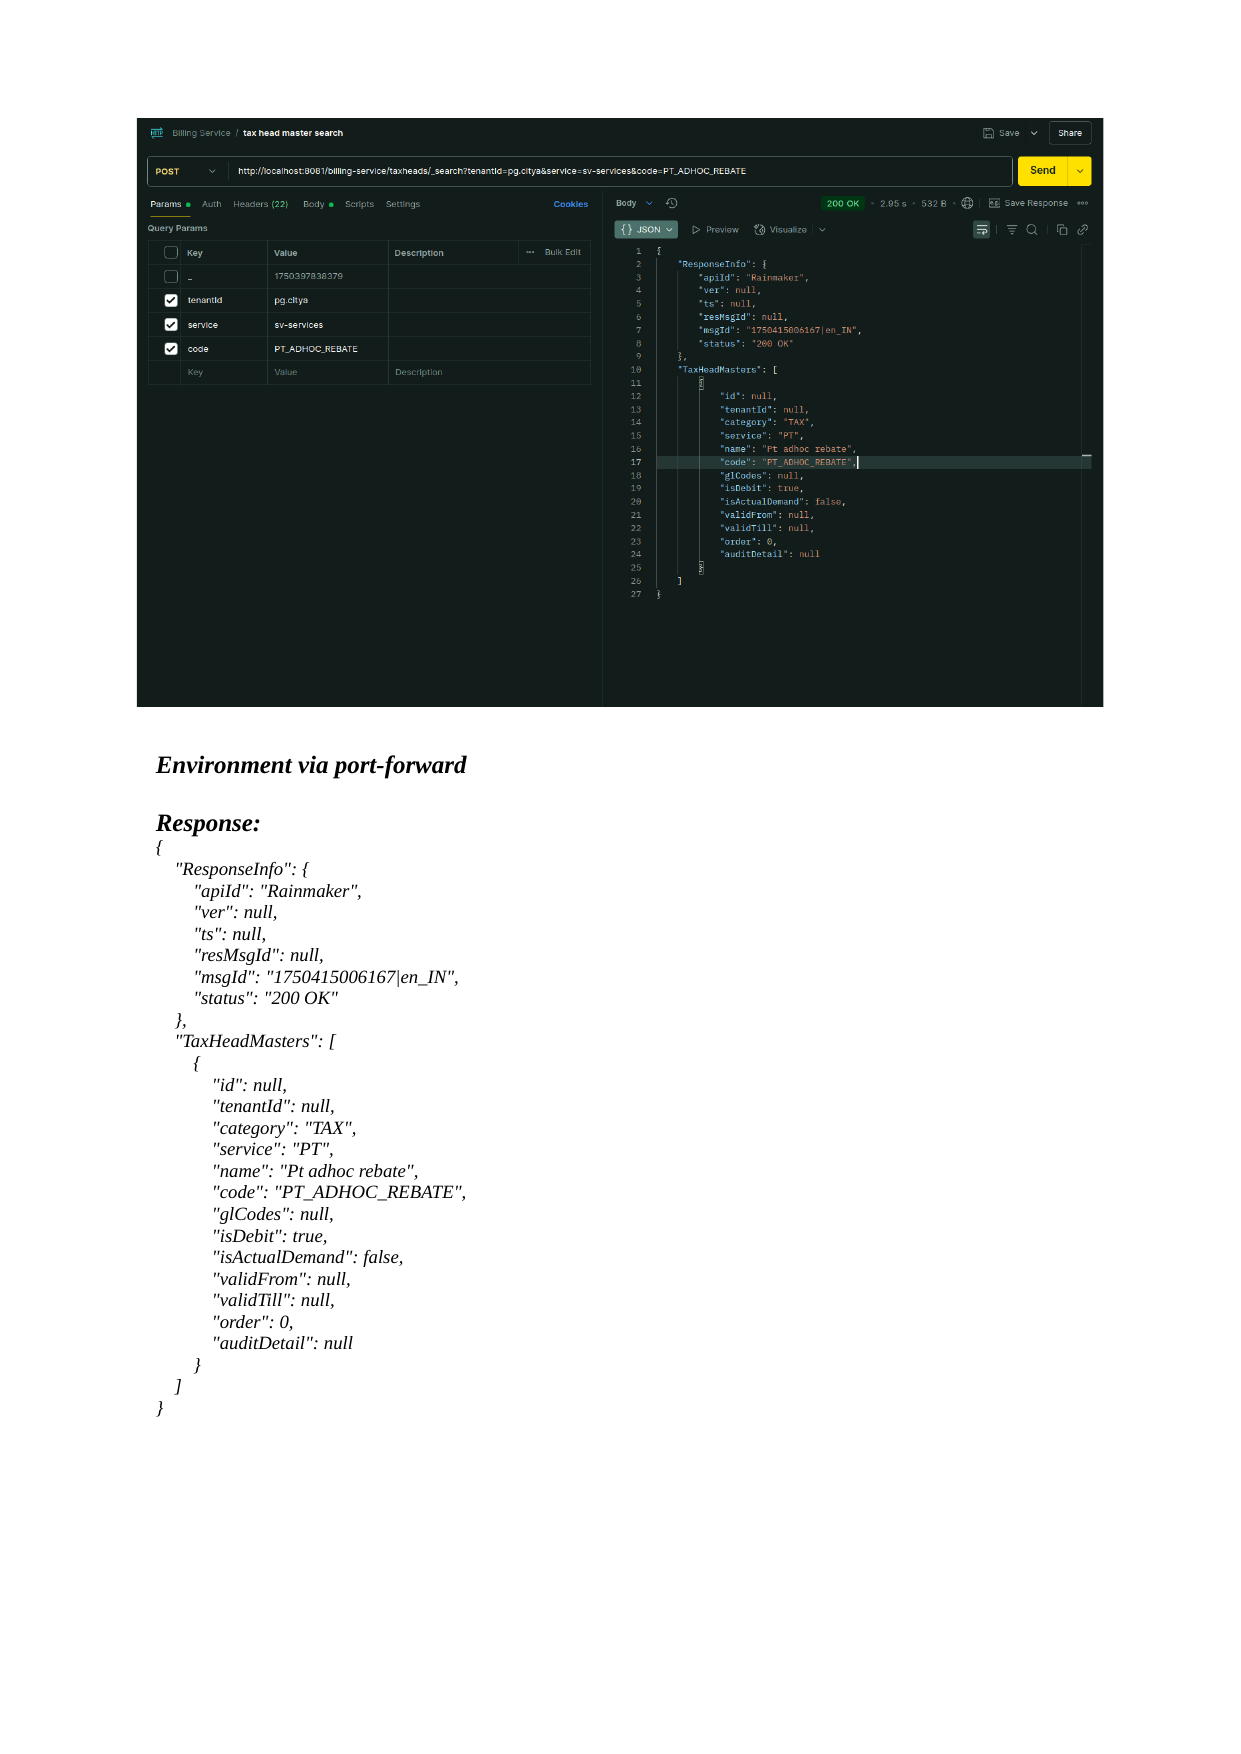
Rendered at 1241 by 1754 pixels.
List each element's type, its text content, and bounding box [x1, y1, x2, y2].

text }, [156, 1009, 1122, 1030]
text "glCodes": null, [156, 1203, 1122, 1224]
text Environment via port-forward [156, 750, 1122, 779]
text "code": "PT_ADHOC_REBATE", [156, 1181, 1122, 1203]
text "validTill": null, [156, 1289, 1122, 1311]
text ] [156, 1375, 1122, 1397]
text } [156, 1397, 1122, 1418]
text "isDebit": true, [156, 1224, 1122, 1246]
text "tenantId": null, [156, 1095, 1122, 1117]
text "resMsgId": null, [156, 944, 1122, 966]
text "service": "PT", [156, 1138, 1122, 1160]
text Response: [156, 808, 1122, 836]
text "auditDetail": null [156, 1332, 1122, 1354]
text "isActualDemand": false, [156, 1246, 1122, 1268]
text "name": "Pt adhoc rebate", [156, 1160, 1122, 1181]
text "status": "200 OK" [156, 987, 1122, 1009]
text { [156, 836, 1122, 858]
text "validFrom": null, [156, 1268, 1122, 1289]
text { [156, 1052, 1122, 1073]
text "apiId": "Rainmaker", [156, 879, 1122, 901]
text "msgId": "1750415006167|en_IN", [156, 966, 1122, 987]
text "order": 0, [156, 1311, 1122, 1332]
text "category": "TAX", [156, 1117, 1122, 1138]
text } [156, 1354, 1122, 1375]
picture [136, 118, 1104, 707]
text "ResponseInfo": { [156, 858, 1122, 879]
text "TaxHeadMasters": [ [156, 1030, 1122, 1052]
text "ts": null, [156, 923, 1122, 944]
text "ver": null, [156, 901, 1122, 923]
text "id": null, [156, 1073, 1122, 1095]
